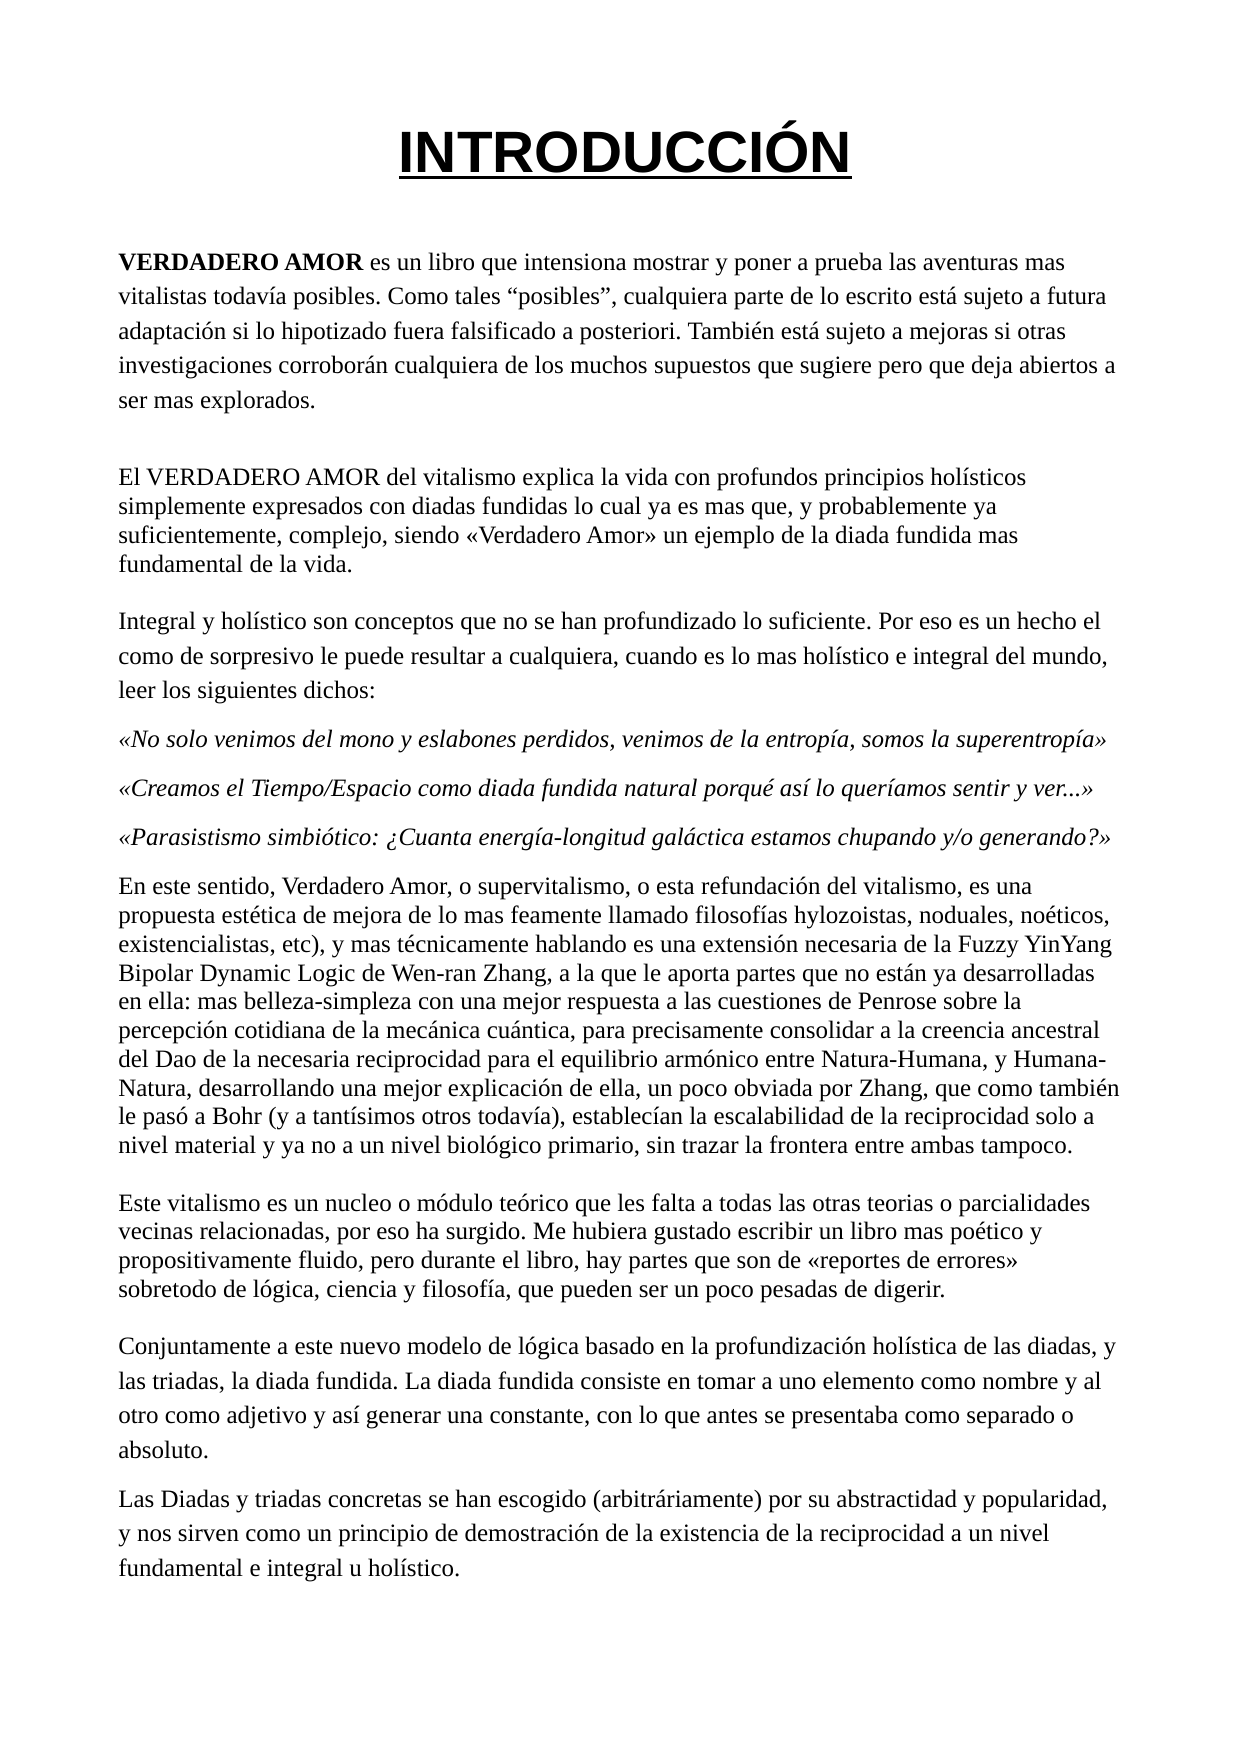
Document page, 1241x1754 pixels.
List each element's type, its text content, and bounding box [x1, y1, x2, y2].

text El VERDADERO AMOR del vitalismo explica la vida con profundos principios holísticos simplemente expresados con diadas fundidas lo cual ya es mas que, y probablemente ya suficientemente, complejo, siendo «Verdadero Amor» un ejemplo de la diada fundida mas fundamental de la vida. [118, 462, 1122, 577]
text «Parasistismo simbiótico: ¿Cuanta energía-longitud galáctica estamos chupando y/o generando?» [118, 822, 1122, 851]
text VERDADERO AMOR es un libro que intensiona mostrar y poner a prueba las aventuras mas vitalistas todavía posibles. Como tales “posibles”, cualquiera parte de lo escrito está sujeto a futura adaptación si lo hipotizado fuera falsificado a posteriori. También está sujeto a mejoras si otras investigaciones corroborán cualquiera de los muchos supuestos que sugiere pero que deja abiertos a ser mas explorados. [118, 247, 1122, 413]
text «Creamos el Tiempo/Espacio como diada fundida natural porqué así lo queríamos sentir y ver...» [118, 773, 1122, 802]
text Integral y holístico son conceptos que no se han profundizado lo suficiente. Por eso es un hecho el como de sorpresivo le puede resultar a cualquiera, cuando es lo mas holístico e integral del mundo, leer los siguientes dichos: [118, 606, 1122, 704]
subtitle INTRODUCCIÓN [118, 118, 1122, 185]
text Las Diadas y triadas concretas se han escogido (arbitráriamente) por su abstractidad y popularidad, y nos sirven como un principio de demostración de la existencia de la reciprocidad a un nivel fundamental e integral u holístico. [118, 1484, 1122, 1582]
text «No solo venimos del mono y eslabones perdidos, venimos de la entropía, somos la superentropía» [118, 724, 1122, 753]
text En este sentido, Verdadero Amor, o supervitalismo, o esta refundación del vitalismo, es una propuesta estética de mejora de lo mas feamente llamado filosofías hylozoistas, noduales, noéticos, existencialistas, etc), y mas técnicamente hablando es una extensión necesaria de la Fuzzy YinYang Bipolar Dynamic Logic de Wen-ran Zhang, a la que le aporta partes que no están ya desarrolladas en ella: mas belleza-simpleza con una mejor respuesta a las cuestiones de Penrose sobre la percepción cotidiana de la mecánica cuántica, para precisamente consolidar a la creencia ancestral del Dao de la necesaria reciprocidad para el equilibrio armónico entre Natura-Humana, y Humana-Natura, desarrollando una mejor explicación de ella, un poco obviada por Zhang, que como también le pasó a Bohr (y a tantísimos otros todavía), establecían la escalabilidad de la reciprocidad solo a nivel material y ya no a un nivel biológico primario, sin trazar la frontera entre ambas tampoco. [118, 871, 1122, 1159]
text Conjuntamente a este nuevo modelo de lógica basado en la profundización holística de las diadas, y las triadas, la diada fundida. La diada fundida consiste en tomar a uno elemento como nombre y al otro como adjetivo y así generar una constante, con lo que antes se presentaba como separado o absoluto. [118, 1331, 1122, 1464]
text Este vitalismo es un nucleo o módulo teórico que les falta a todas las otras teorias o parcialidades vecinas relacionadas, por eso ha surgido. Me hubiera gustado escribir un libro mas poético y propositivamente fluido, pero durante el libro, hay partes que son de «reportes de errores» sobretodo de lógica, ciencia y filosofía, que pueden ser un poco pesadas de digerir. [118, 1188, 1122, 1303]
